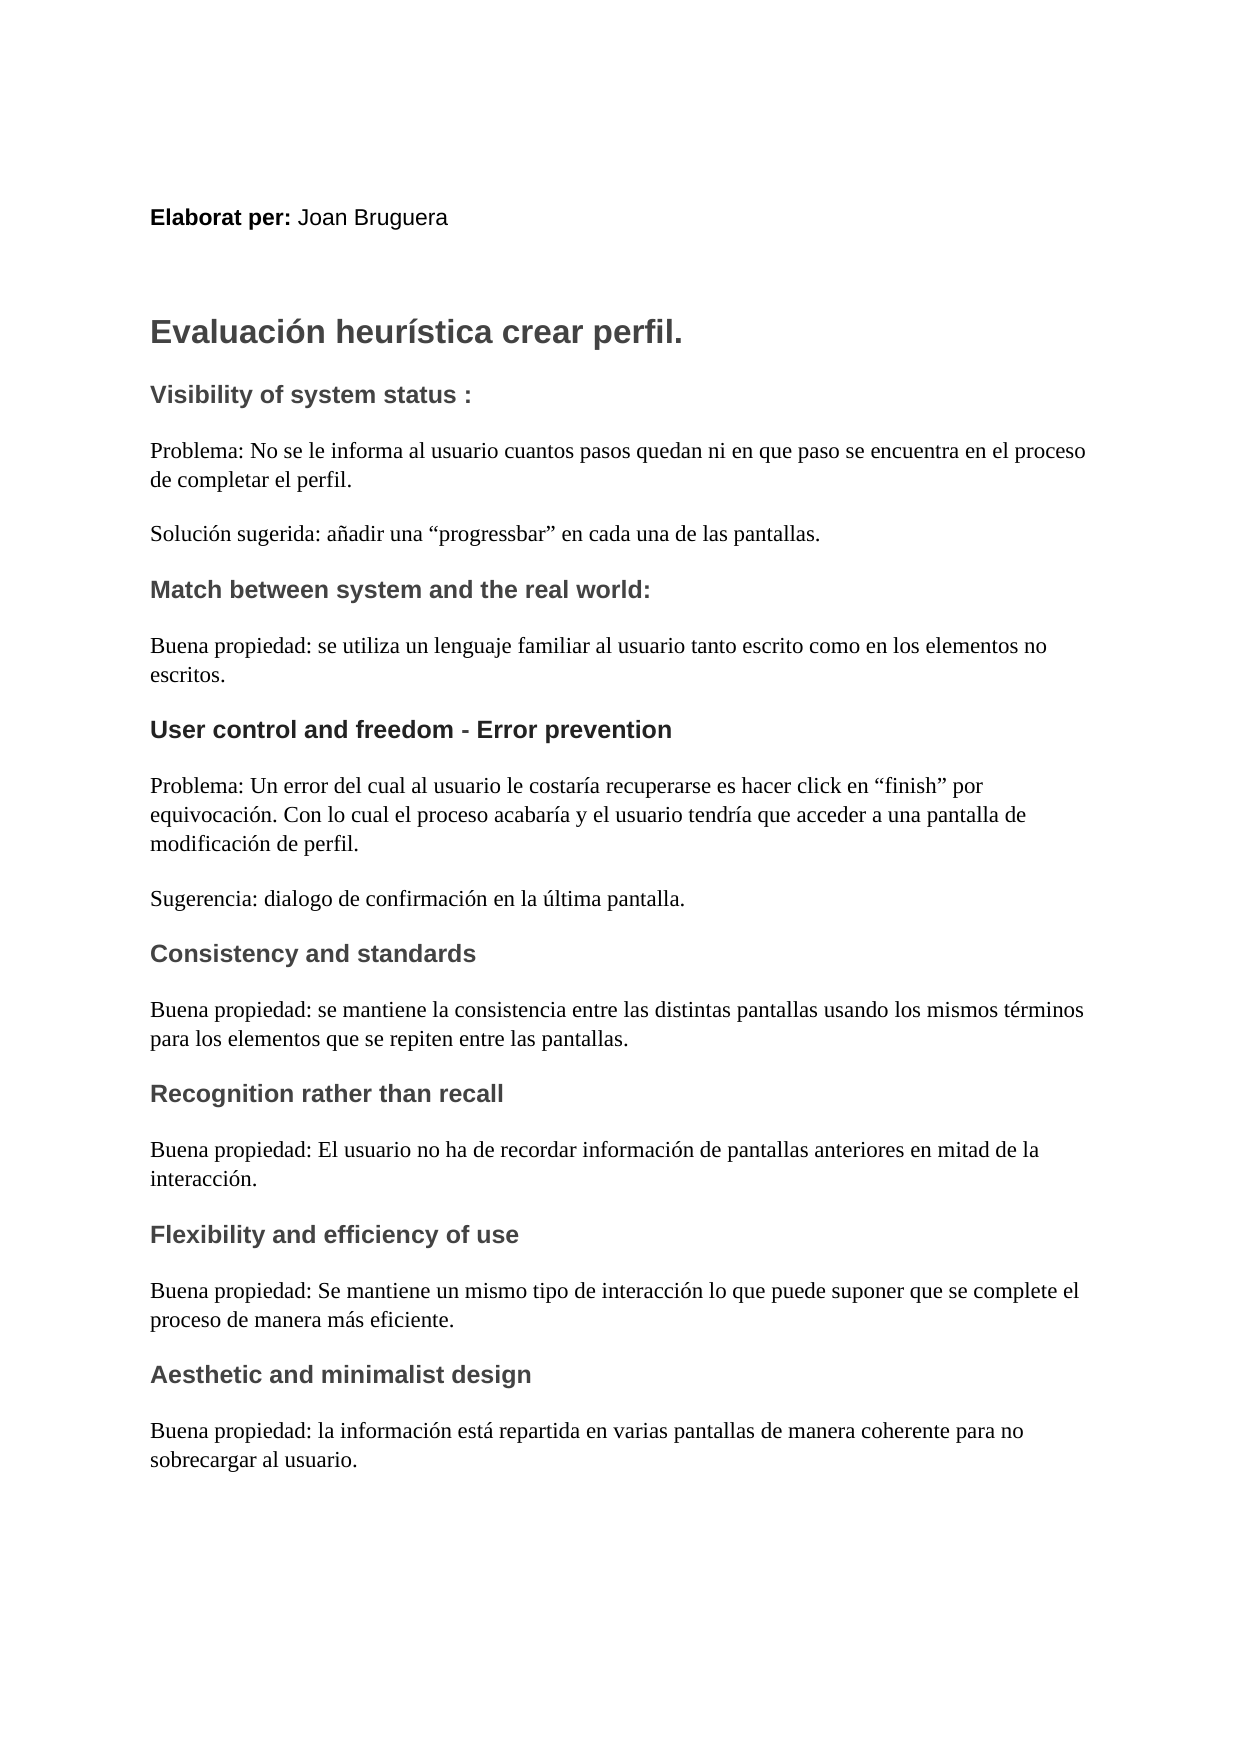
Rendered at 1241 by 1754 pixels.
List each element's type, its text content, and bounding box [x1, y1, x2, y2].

subtitle Evaluación heurística crear perfil. [150, 313, 1091, 350]
text Buena propiedad: se utiliza un lenguaje familiar al usuario tanto escrito como en los elementos no escritos. [150, 633, 1091, 687]
text Problema: Un error del cual al usuario le costaría recuperarse es hacer click en “finish” por equivocación. Con lo cual el proceso acabaría y el usuario tendría que acceder a una pantalla de modificación de perfil. [150, 773, 1091, 857]
subtitle Aesthetic and minimalist design [150, 1361, 1091, 1389]
text Sugerencia: dialogo de confirmación en la última pantalla. [150, 886, 1091, 911]
subtitle Match between system and the real world: [150, 576, 1091, 603]
text Elaborat per: Joan Bruguera [150, 204, 1091, 230]
subtitle Recognition rather than recall [150, 1080, 1091, 1108]
subtitle Consistency and standards [150, 940, 1091, 968]
text Solución sugerida: añadir una “progressbar” en cada una de las pantallas. [150, 521, 1091, 547]
subtitle Flexibility and efficiency of use [150, 1221, 1091, 1248]
subtitle Visibility of system status : [150, 381, 1091, 409]
text Buena propiedad: se mantiene la consistencia entre las distintas pantallas usando los mismos términos para los elementos que se repiten entre las pantallas. [150, 997, 1091, 1051]
text Buena propiedad: El usuario no ha de recordar información de pantallas anteriores en mitad de la interacción. [150, 1137, 1091, 1192]
text Problema: No se le informa al usuario cuantos pasos quedan ni en que paso se encuentra en el proceso de completar el perfil. [150, 438, 1091, 493]
text Buena propiedad: la información está repartida en varias pantallas de manera coherente para no sobrecargar al usuario. [150, 1418, 1091, 1473]
text Buena propiedad: Se mantiene un mismo tipo de interacción lo que puede suponer que se complete el proceso de manera más eficiente. [150, 1278, 1091, 1332]
subtitle User control and freedom - Error prevention [150, 716, 1091, 744]
